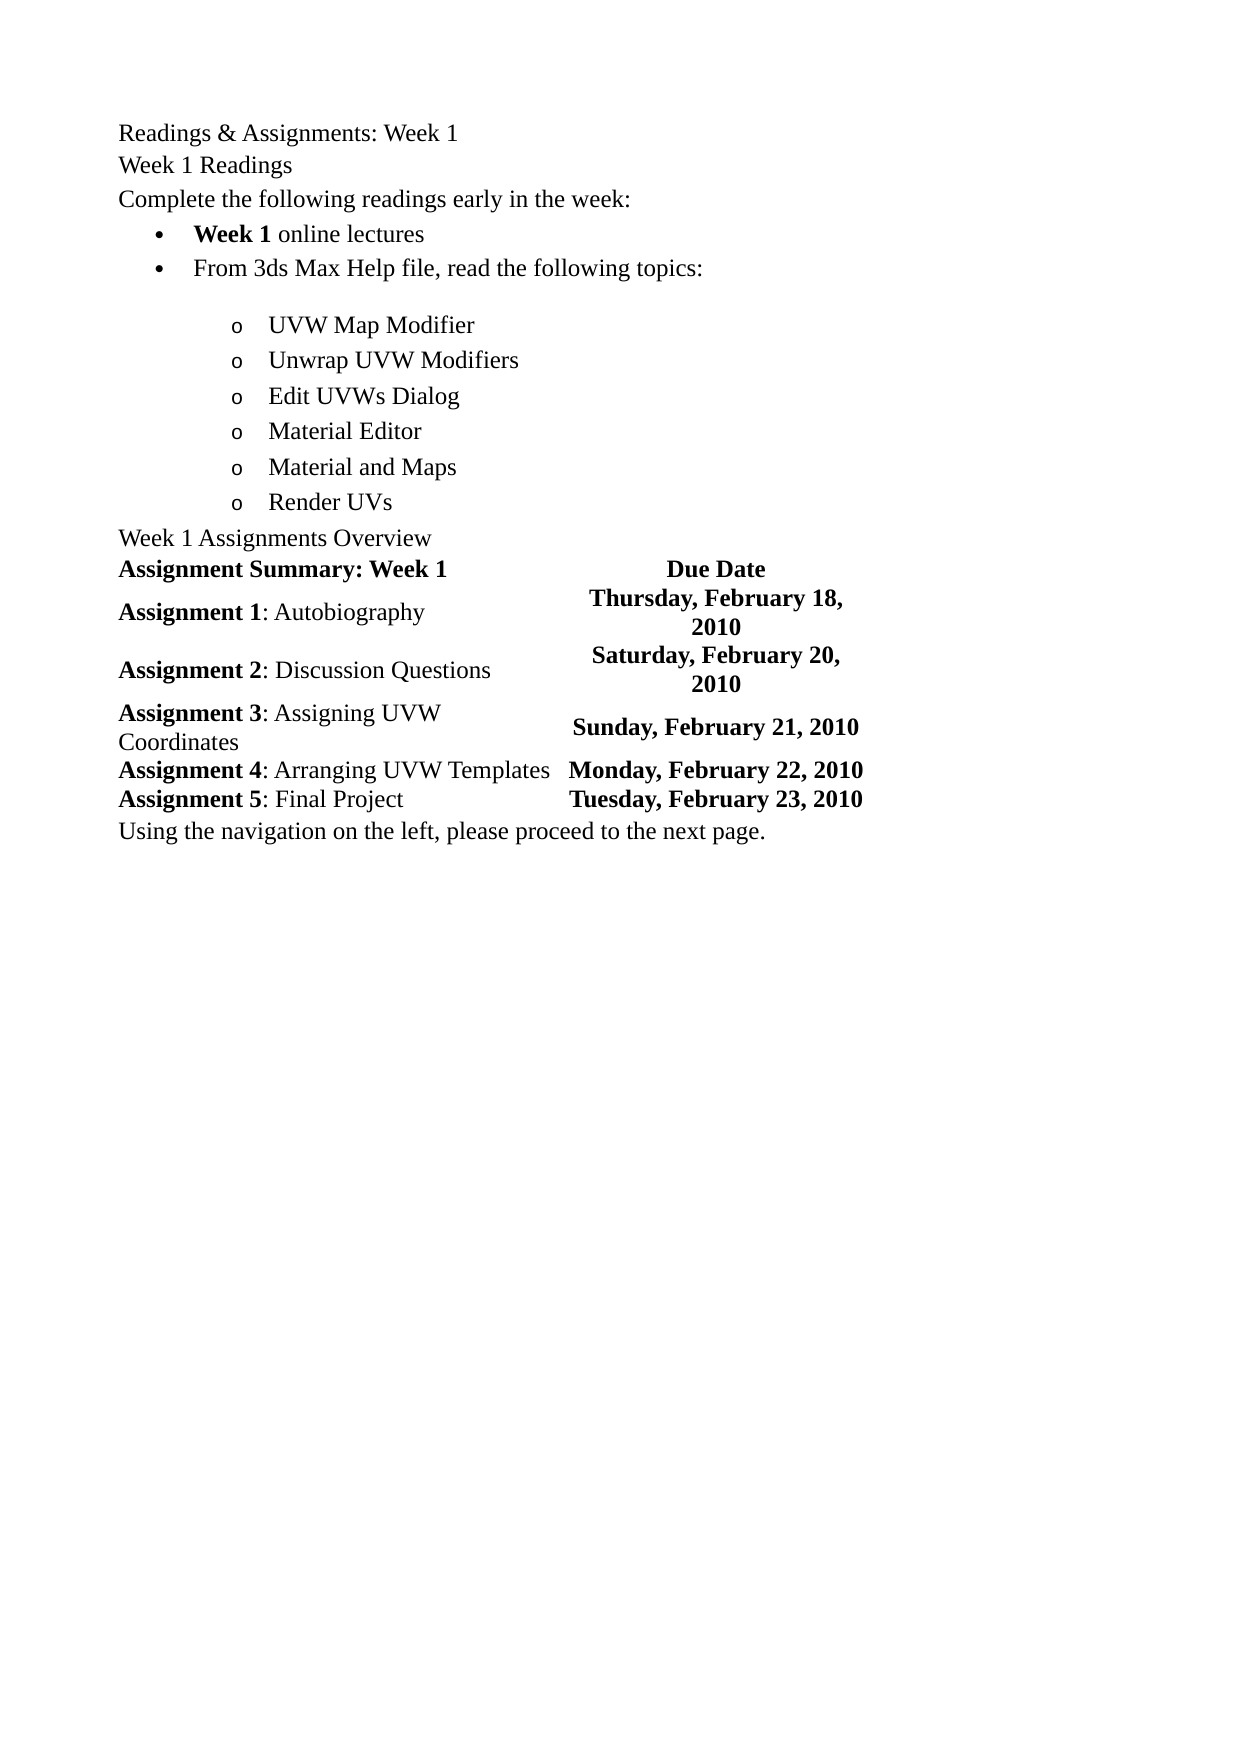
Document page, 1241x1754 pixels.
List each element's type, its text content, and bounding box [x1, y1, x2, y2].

text Using the navigation on the left, please proceed to the next page. [118, 816, 1122, 845]
text Week 1 Assignments Overview [118, 523, 1122, 551]
table_cell Saturday, February 20, 2010 [565, 641, 867, 698]
table_cell Assignment 2: Discussion Questions [118, 641, 565, 698]
list From 3ds Max Help file, read the following topics: [156, 253, 1122, 282]
list UVW Map Modifier [231, 310, 1122, 340]
text Readings & Assignments: Week 1 [118, 118, 1122, 147]
table_header Due Date [565, 554, 867, 583]
table_cell Assignment 5: Final Project [118, 784, 565, 813]
table_cell Assignment 3: Assigning UVW Coordinates [118, 698, 565, 756]
table_cell Tuesday, February 23, 2010 [565, 784, 867, 813]
table_cell Assignment 1: Autobiography [118, 583, 565, 641]
list Week 1 online lectures [156, 219, 1122, 248]
table_cell Monday, February 22, 2010 [565, 756, 867, 784]
text Complete the following readings early in the week: [118, 184, 1122, 213]
list Unwrap UVW Modifiers [231, 346, 1122, 375]
list Material and Maps [231, 452, 1122, 481]
table_cell Assignment 4: Arranging UVW Templates [118, 756, 565, 784]
list Edit UVWs Dialog [231, 381, 1122, 411]
table_header Assignment Summary: Week 1 [118, 554, 565, 583]
table_cell Sunday, February 21, 2010 [565, 698, 867, 756]
text Week 1 Readings [118, 150, 1122, 178]
list Material Editor [231, 416, 1122, 446]
list Render UVs [231, 487, 1122, 517]
table_cell Thursday, February 18, 2010 [565, 583, 867, 641]
